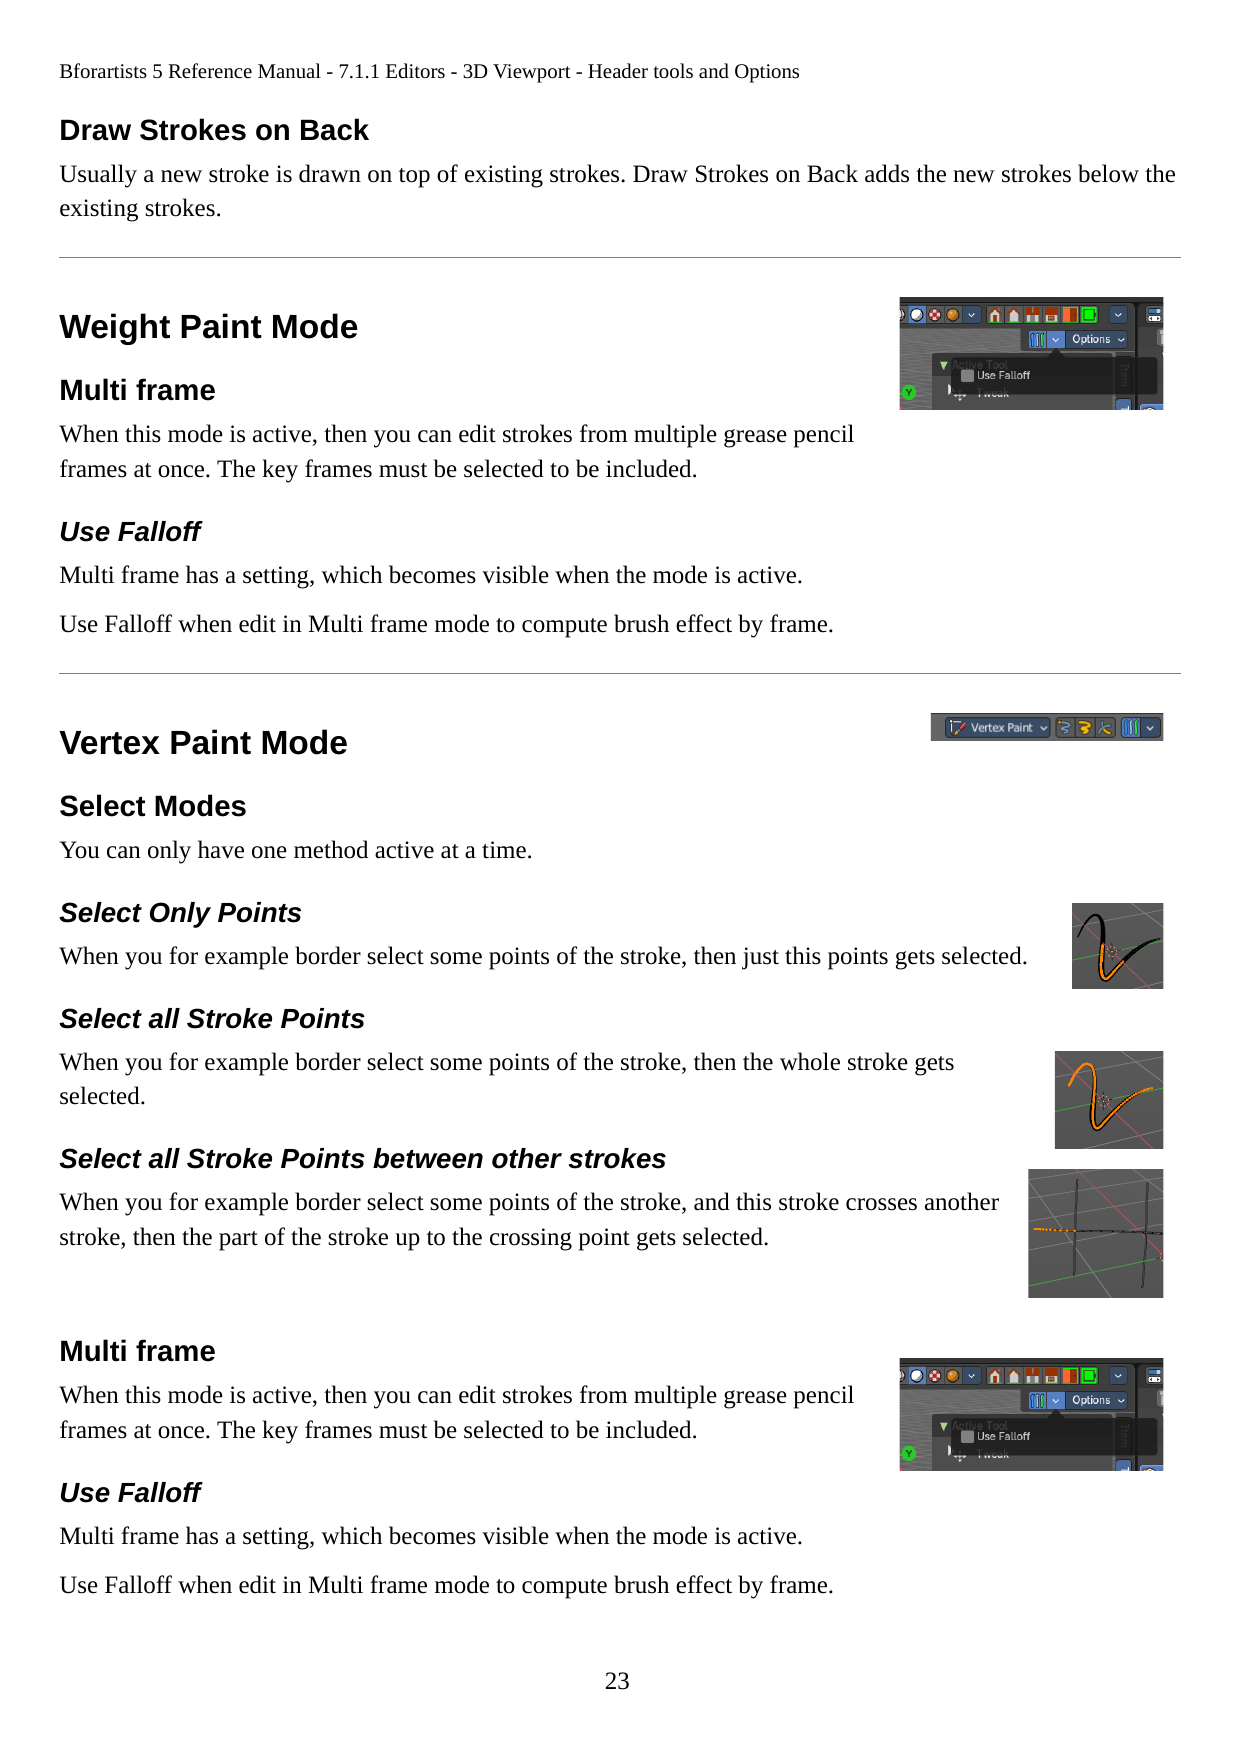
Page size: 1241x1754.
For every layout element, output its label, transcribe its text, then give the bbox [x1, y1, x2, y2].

subtitle Multi frame [59, 1334, 1181, 1368]
subtitle Weight Paint Mode [59, 307, 899, 346]
subtitle [1164, 373, 1181, 407]
text When you for example border select some points of the stroke, then the whole stroke gets selected. [59, 1047, 1181, 1110]
subtitle Draw Strokes on Back [59, 113, 1181, 146]
subtitle [1164, 307, 1181, 346]
picture [899, 297, 1164, 410]
subtitle Vertex Paint Mode [59, 723, 1181, 762]
subtitle Select Only Points [59, 896, 1181, 928]
text You can only have one method active at a time. [59, 835, 1181, 864]
picture [1054, 1051, 1164, 1149]
text Use Falloff when edit in Multi frame mode to compute brush effect by frame. [59, 609, 1181, 638]
text When you for example border select some points of the stroke, then just this points gets selected. [59, 941, 1072, 969]
text Usually a new stroke is drawn on top of existing strokes. Draw Strokes on Back adds the new strokes below the existing strokes. [59, 159, 1181, 222]
text When this mode is active, then you can edit strokes from multiple grease pencil frames at once. The key frames must be selected to be included. [59, 419, 1181, 483]
text Use Falloff when edit in Multi frame mode to compute brush effect by frame. [59, 1570, 1181, 1599]
text Multi frame has a setting, which becomes visible when the mode is active. [59, 1521, 1181, 1550]
subtitle Use Falloff [59, 515, 1181, 547]
subtitle Use Falloff [59, 1477, 1181, 1508]
picture [1028, 1169, 1164, 1298]
text Multi frame has a setting, which becomes visible when the mode is active. [59, 560, 1181, 588]
picture [930, 713, 1164, 741]
subtitle Multi frame [59, 373, 899, 407]
text When this mode is active, then you can edit strokes from multiple grease pencil frames at once. The key frames must be selected to be included. [59, 1381, 899, 1444]
subtitle Select all Stroke Points between other strokes [59, 1143, 1181, 1175]
subtitle Select all Stroke Points [59, 1002, 1181, 1034]
picture [899, 1358, 1164, 1471]
picture [1072, 903, 1164, 989]
subtitle Select Modes [59, 789, 1181, 822]
text When you for example border select some points of the stroke, and this stroke crosses another stroke, then the part of the stroke up to the crossing point gets selected. [59, 1187, 1028, 1250]
